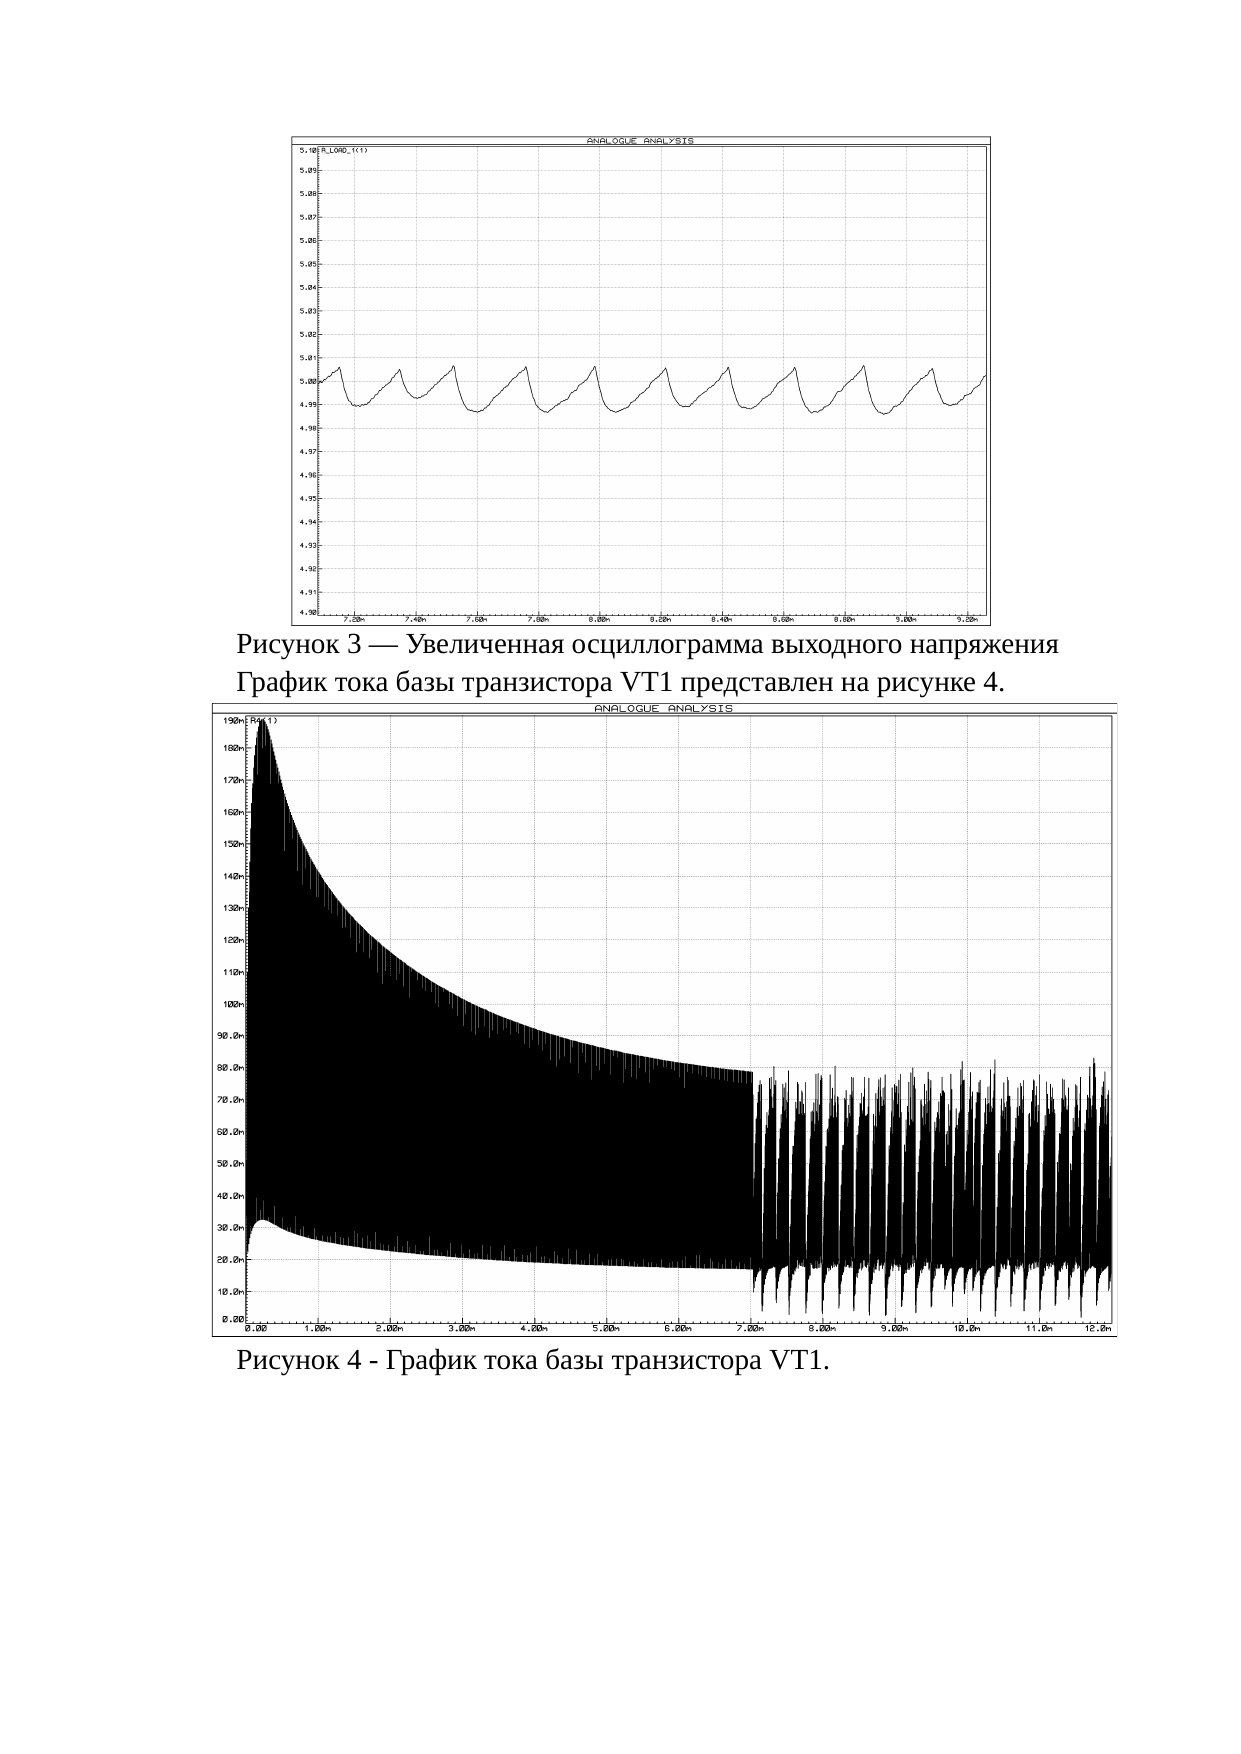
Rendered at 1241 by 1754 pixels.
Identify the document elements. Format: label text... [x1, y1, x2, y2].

picture [211, 703, 1118, 1337]
text Рисунок 4 - График тока базы транзистора VT1. [177, 703, 1152, 1375]
text График тока базы транзистора VT1 представлен на рисунке 4. [177, 664, 1152, 698]
text Рисунок 3 — Увеличенная осциллограмма выходного напряжения [177, 150, 1152, 659]
picture [291, 136, 991, 626]
